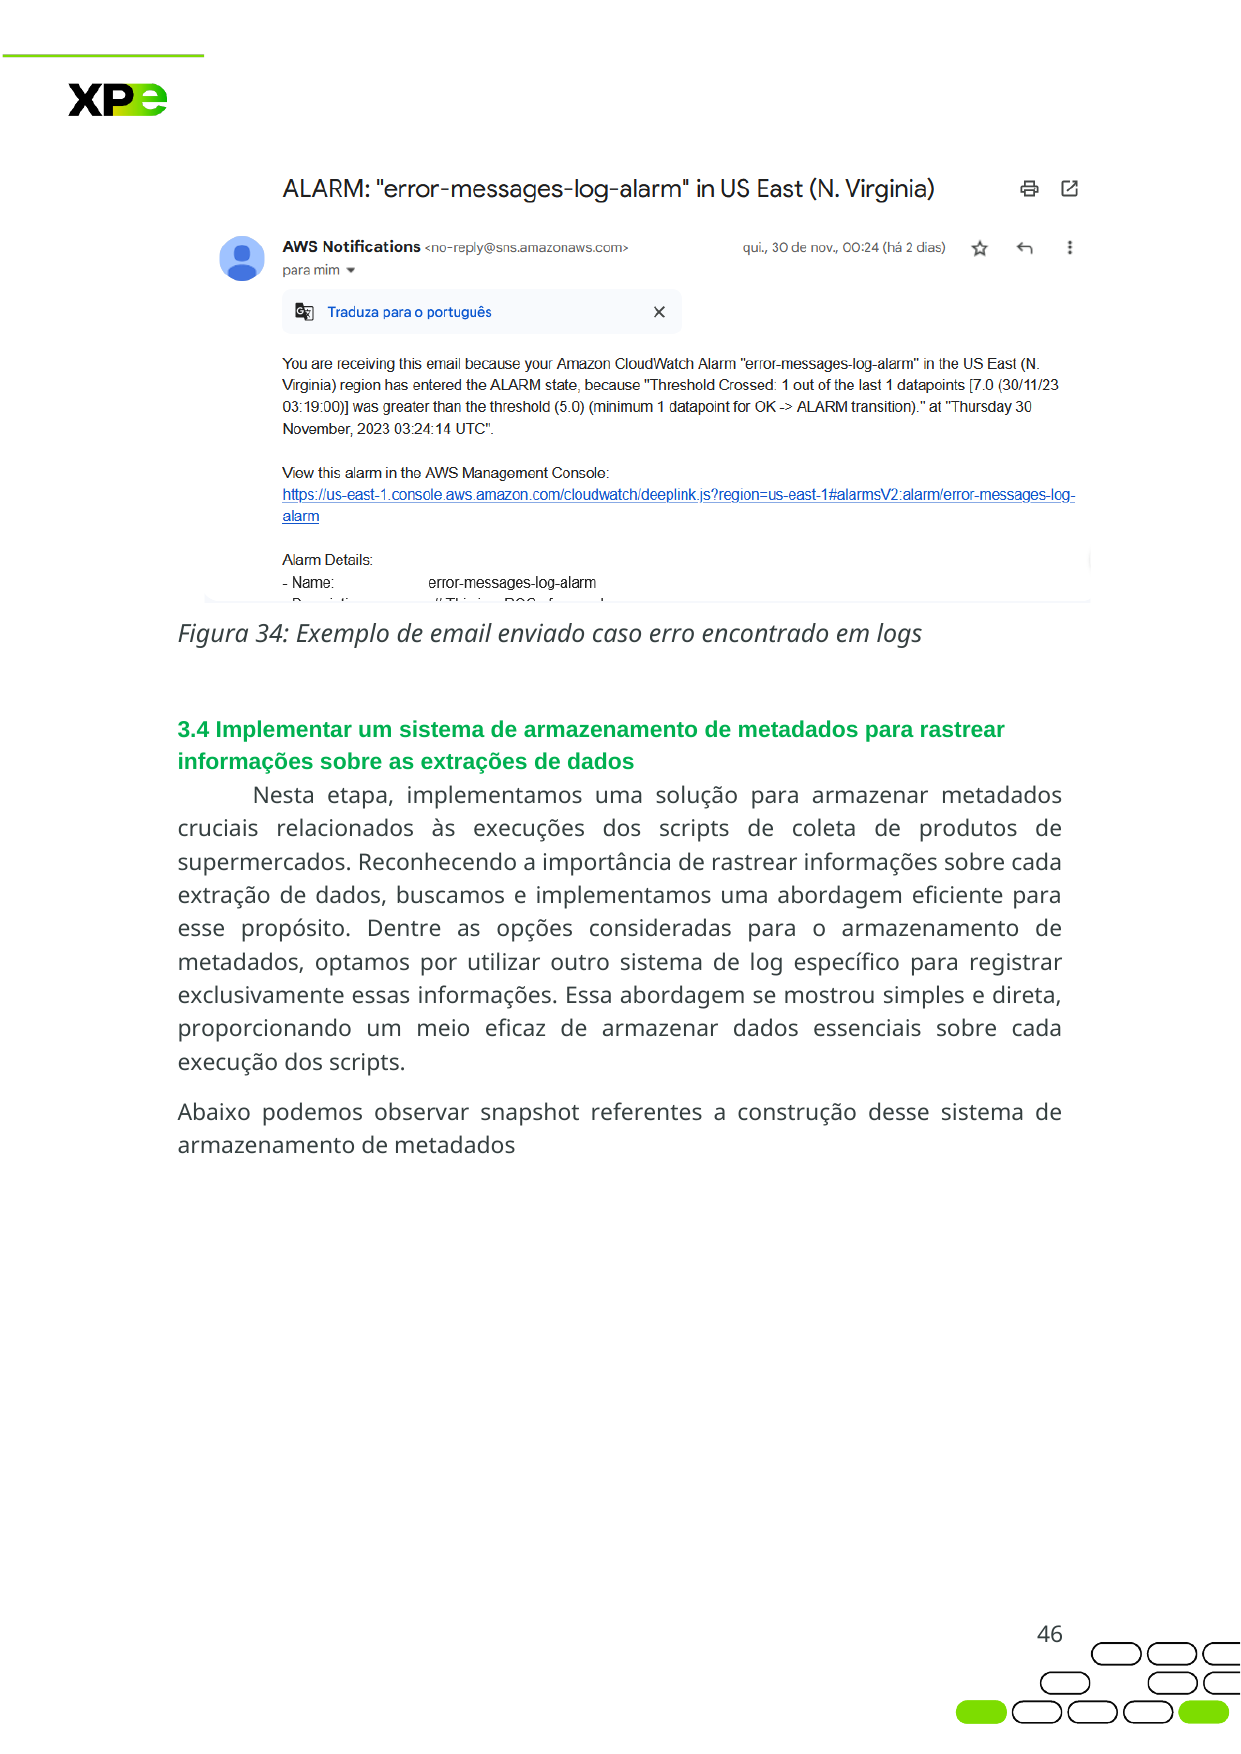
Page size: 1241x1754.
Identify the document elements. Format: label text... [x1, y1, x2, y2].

text Figura 36: Exemplo de email enviado caso erro encontrado em logs [177, 160, 1118, 649]
subtitle 3.4 Implementar um sistema de armazenamento de metadados para rastrear informações sobre as extrações de dados [177, 716, 1063, 777]
text Abaixo podemos observar snapshot referentes a construção desse sistema de armazenamento de metadados [177, 1093, 1063, 1160]
picture [955, 1642, 1241, 1724]
text Nesta etapa, implementamos uma solução para armazenar metadados cruciais relacionados às execuções dos scripts de coleta de produtos de supermercados. Reconhecendo a importância de rastrear informações sobre cada extração de dados, buscamos e implementamos uma abordagem eficiente para esse propósito. Dentre as opções consideradas para o armazenamento de metadados, optamos por utilizar outro sistema de log específico para registrar exclusivamente essas informações. Essa abordagem se mostrou simples e direta, proporcionando um meio eficaz de armazenar dados essenciais sobre cada execução dos scripts. [177, 777, 1063, 1077]
picture [204, 160, 1091, 603]
picture [2, 51, 205, 148]
